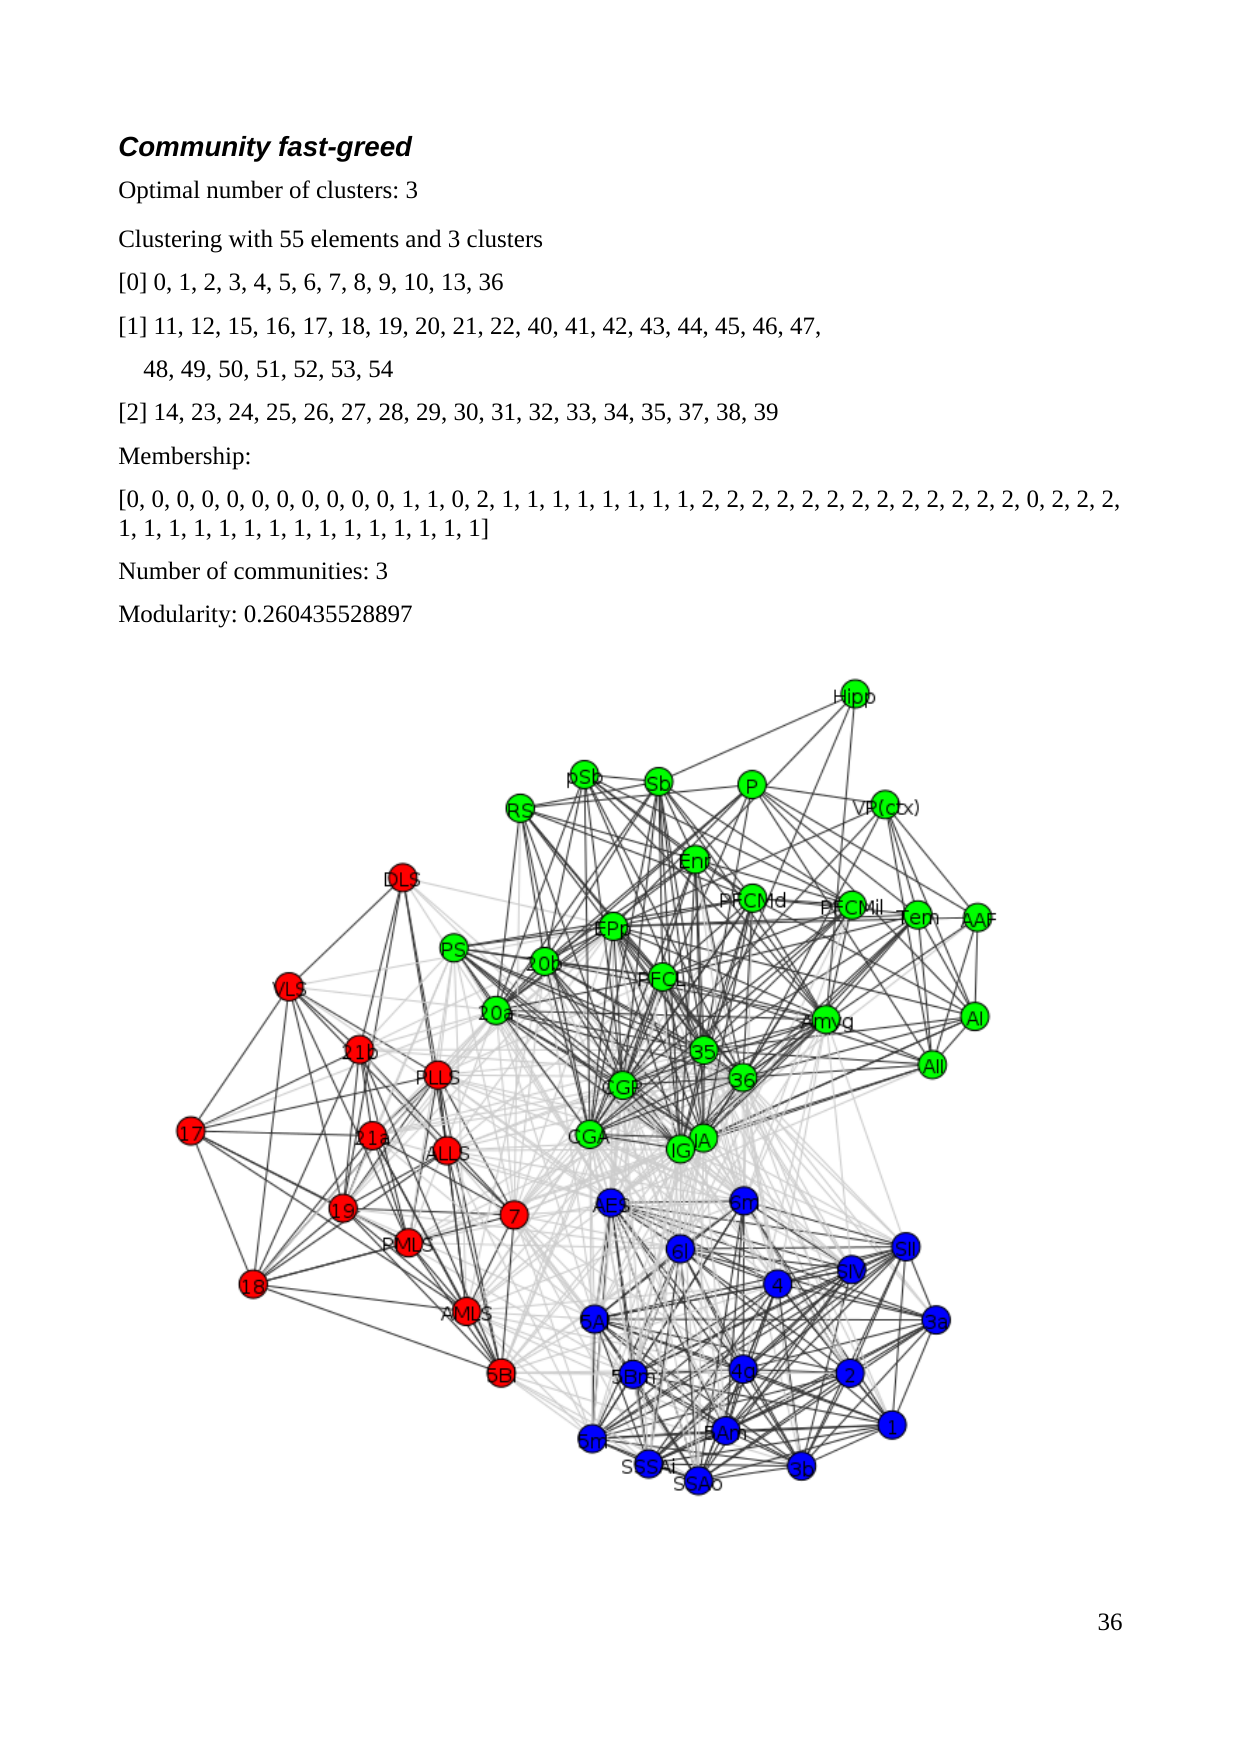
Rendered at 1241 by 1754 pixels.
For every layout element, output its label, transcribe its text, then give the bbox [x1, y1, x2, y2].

text 48, 49, 50, 51, 52, 53, 54 [118, 354, 1122, 383]
subtitle Community fast-greed [118, 131, 1122, 162]
text Optimal number of clusters: 3 [118, 175, 1122, 204]
text Clustering with 55 elements and 3 clusters [118, 224, 1122, 253]
text Modularity: 0.260435528897 [118, 599, 1122, 628]
text [2] 14, 23, 24, 25, 26, 27, 28, 29, 30, 31, 32, 33, 34, 35, 37, 38, 39 [118, 397, 1122, 426]
text [0] 0, 1, 2, 3, 4, 5, 6, 7, 8, 9, 10, 13, 36 [118, 267, 1122, 296]
picture [163, 666, 1006, 1509]
text Membership: [118, 441, 1122, 469]
text [1] 11, 12, 15, 16, 17, 18, 19, 20, 21, 22, 40, 41, 42, 43, 44, 45, 46, 47, [118, 311, 1122, 339]
text Number of communities: 3 [118, 556, 1122, 585]
text [0, 0, 0, 0, 0, 0, 0, 0, 0, 0, 0, 1, 1, 0, 2, 1, 1, 1, 1, 1, 1, 1, 1, 2, 2, 2, 2, 2, 2, 2, 2, 2, 2, 2, 2, 2, 0, 2, 2, 2, 1, 1, 1, 1, 1, 1, 1, 1, 1, 1, 1, 1, 1, 1, 1] [118, 484, 1122, 542]
